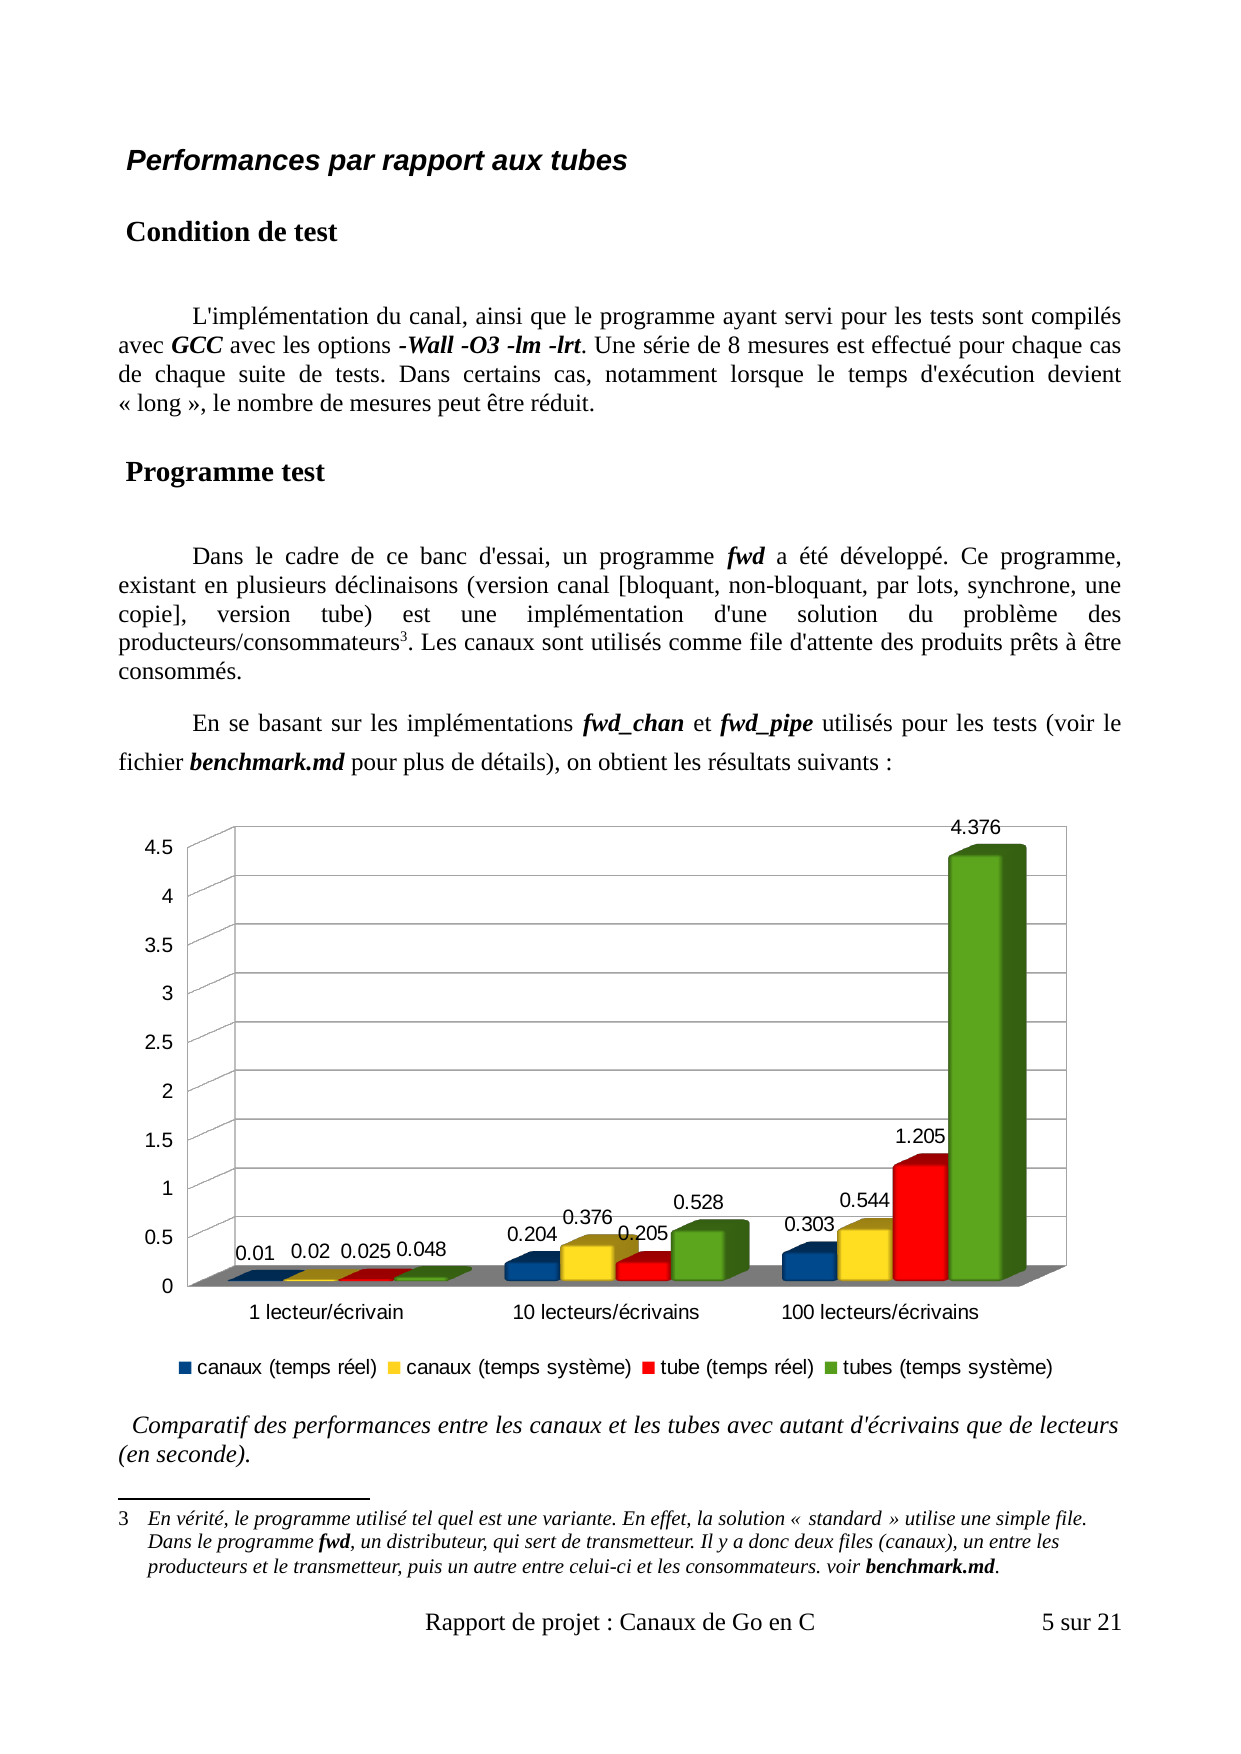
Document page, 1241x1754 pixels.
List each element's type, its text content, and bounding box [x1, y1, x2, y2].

text L'implémentation du canal, ainsi que le programme ayant servi pour les tests sont compilés avec GCC avec les options -Wall -O3 -lm -lrt. Une série de 8 mesures est effectué pour chaque cas de chaque suite de tests. Dans certains cas, notamment lorsque le temps d'exécution devient « long », le nombre de mesures peut être réduit. [118, 301, 1122, 416]
text En vérité, le programme utilisé tel quel est une variante. En effet, la solution « standard » utilise une simple file. Dans le programme fwd, un distributeur, qui sert de transmetteur. Il y a donc deux files (canaux), un entre les producteurs et le transmetteur, puis un autre entre celui-ci et les consommateurs. voir benchmark.md. [118, 1505, 1122, 1578]
subtitle Condition de test [118, 214, 1122, 248]
subtitle Programme test [118, 454, 1122, 487]
text En se basant sur les implémentations fwd_chan et fwd_pipe utilisés pour les tests (voir le fichier benchmark.md pour plus de détails), on obtient les résultats suivants : [118, 697, 1122, 776]
text Dans le cadre de ce banc d'essai, un programme fwd a été développé. Ce programme, existant en plusieurs déclinaisons (version canal [bloquant, non-bloquant, par lots, synchrone, une copie], version tube) est une implémentation d'une solution du problème des producteurs/consommateurs. Les canaux sont utilisés comme file d'attente des produits prêts à être consommés. [118, 541, 1122, 685]
text Comparatif des performances entre les canaux et les tubes avec autant d'écrivains que de lecteurs (en seconde). [118, 801, 1122, 1468]
subtitle Performances par rapport aux tubes [118, 143, 1122, 177]
